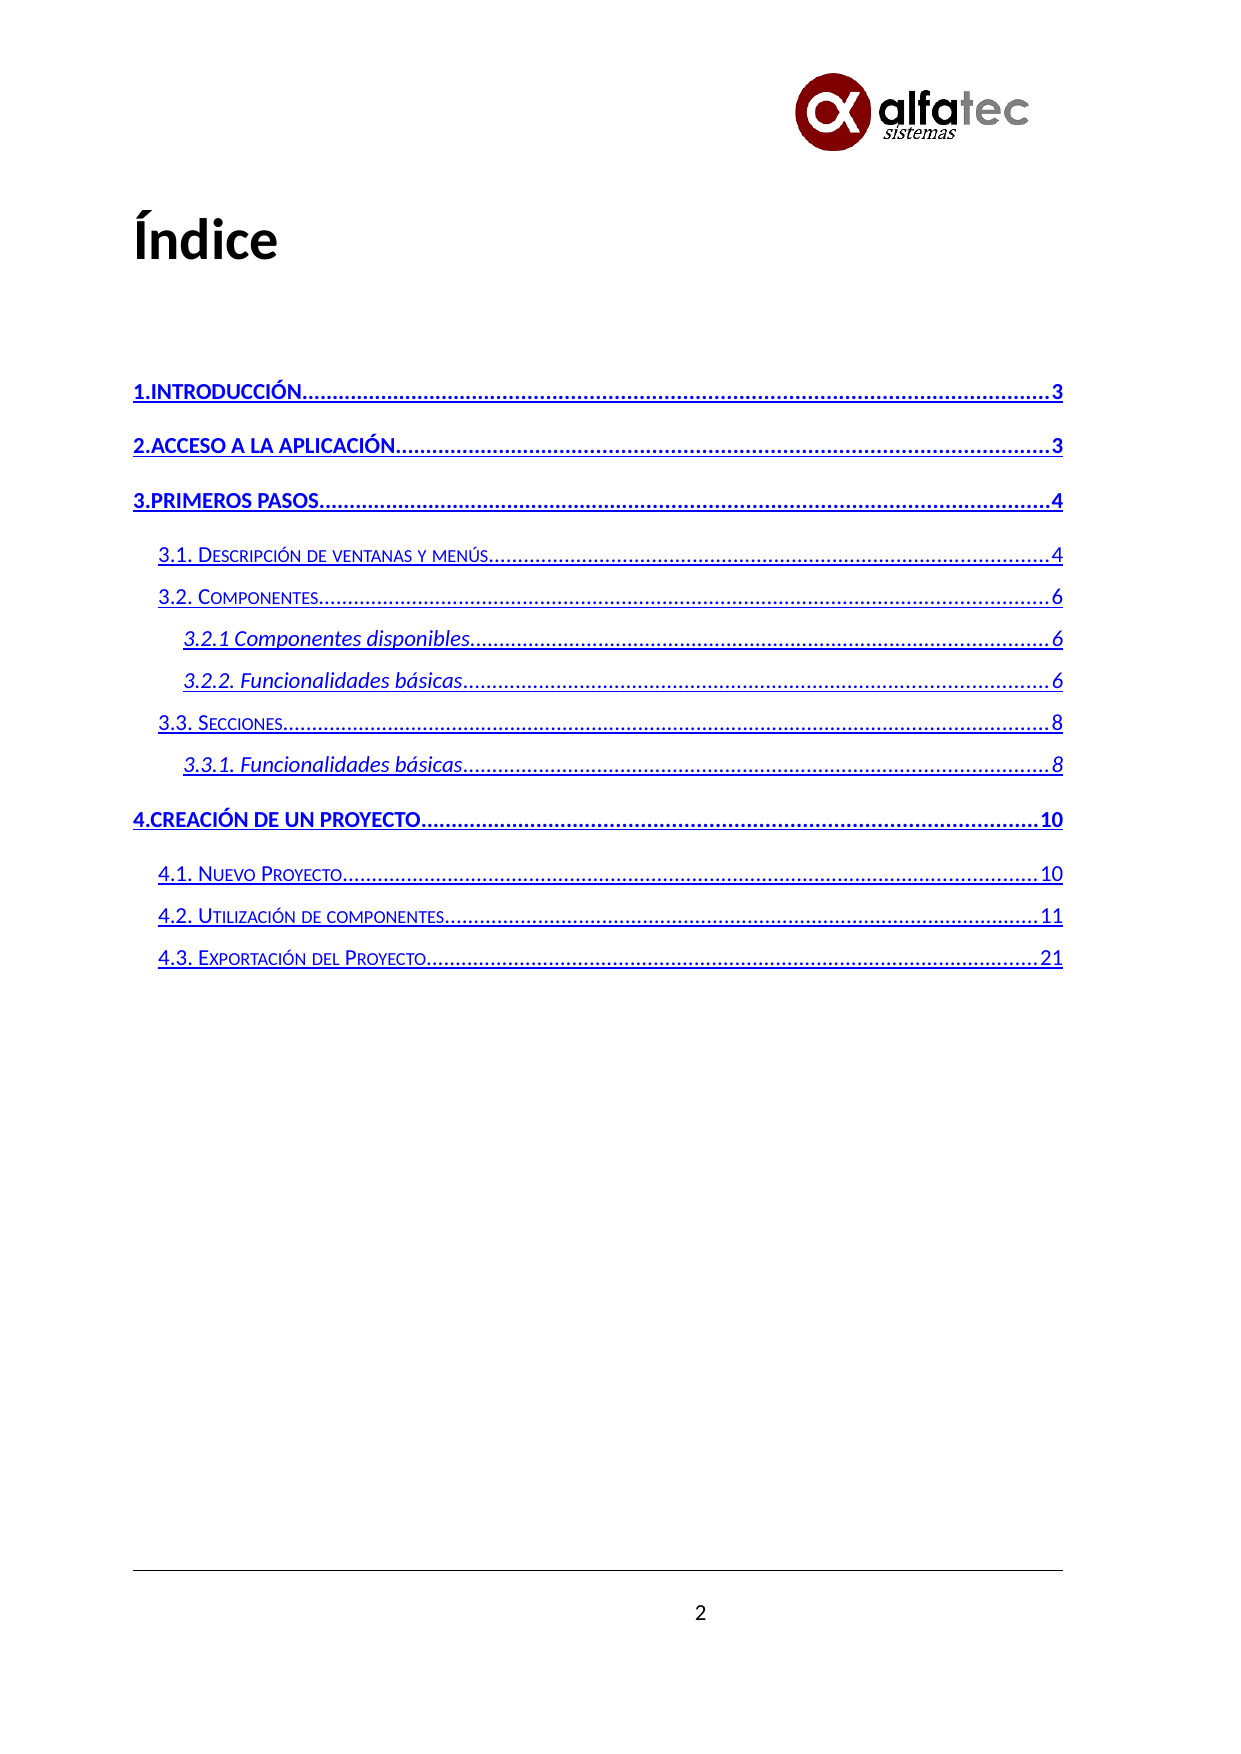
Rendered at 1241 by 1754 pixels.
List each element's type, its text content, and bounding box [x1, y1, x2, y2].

text 1.INTRODUCCIÓN 3 [133, 377, 1063, 401]
text 3.2. Componentes 6 [158, 582, 1063, 607]
text 2.ACCESO A LA APLICACIÓN 3 [133, 431, 1063, 456]
text 3.PRIMEROS PASOS 4 [133, 486, 1063, 510]
text 3.2.2. Funcionalidades básicas 6 [183, 666, 1063, 691]
text 4.2. Utilización de componentes 11 [158, 901, 1063, 925]
text 4.CREACIÓN DE UN PROYECTO 10 [133, 805, 1063, 829]
text 4.1. Nuevo Proyecto 10 [158, 859, 1063, 883]
text 4.3. Exportación del Proyecto 21 [158, 943, 1063, 967]
text 3.2.1 Componentes disponibles 6 [183, 624, 1063, 648]
text 3.3. Secciones 8 [158, 708, 1063, 732]
picture [795, 73, 1031, 151]
text 3.3.1. Funcionalidades básicas 8 [183, 750, 1063, 774]
text 3.1. Descripción de ventanas y menús 4 [158, 540, 1063, 564]
text Índice [133, 203, 1063, 274]
